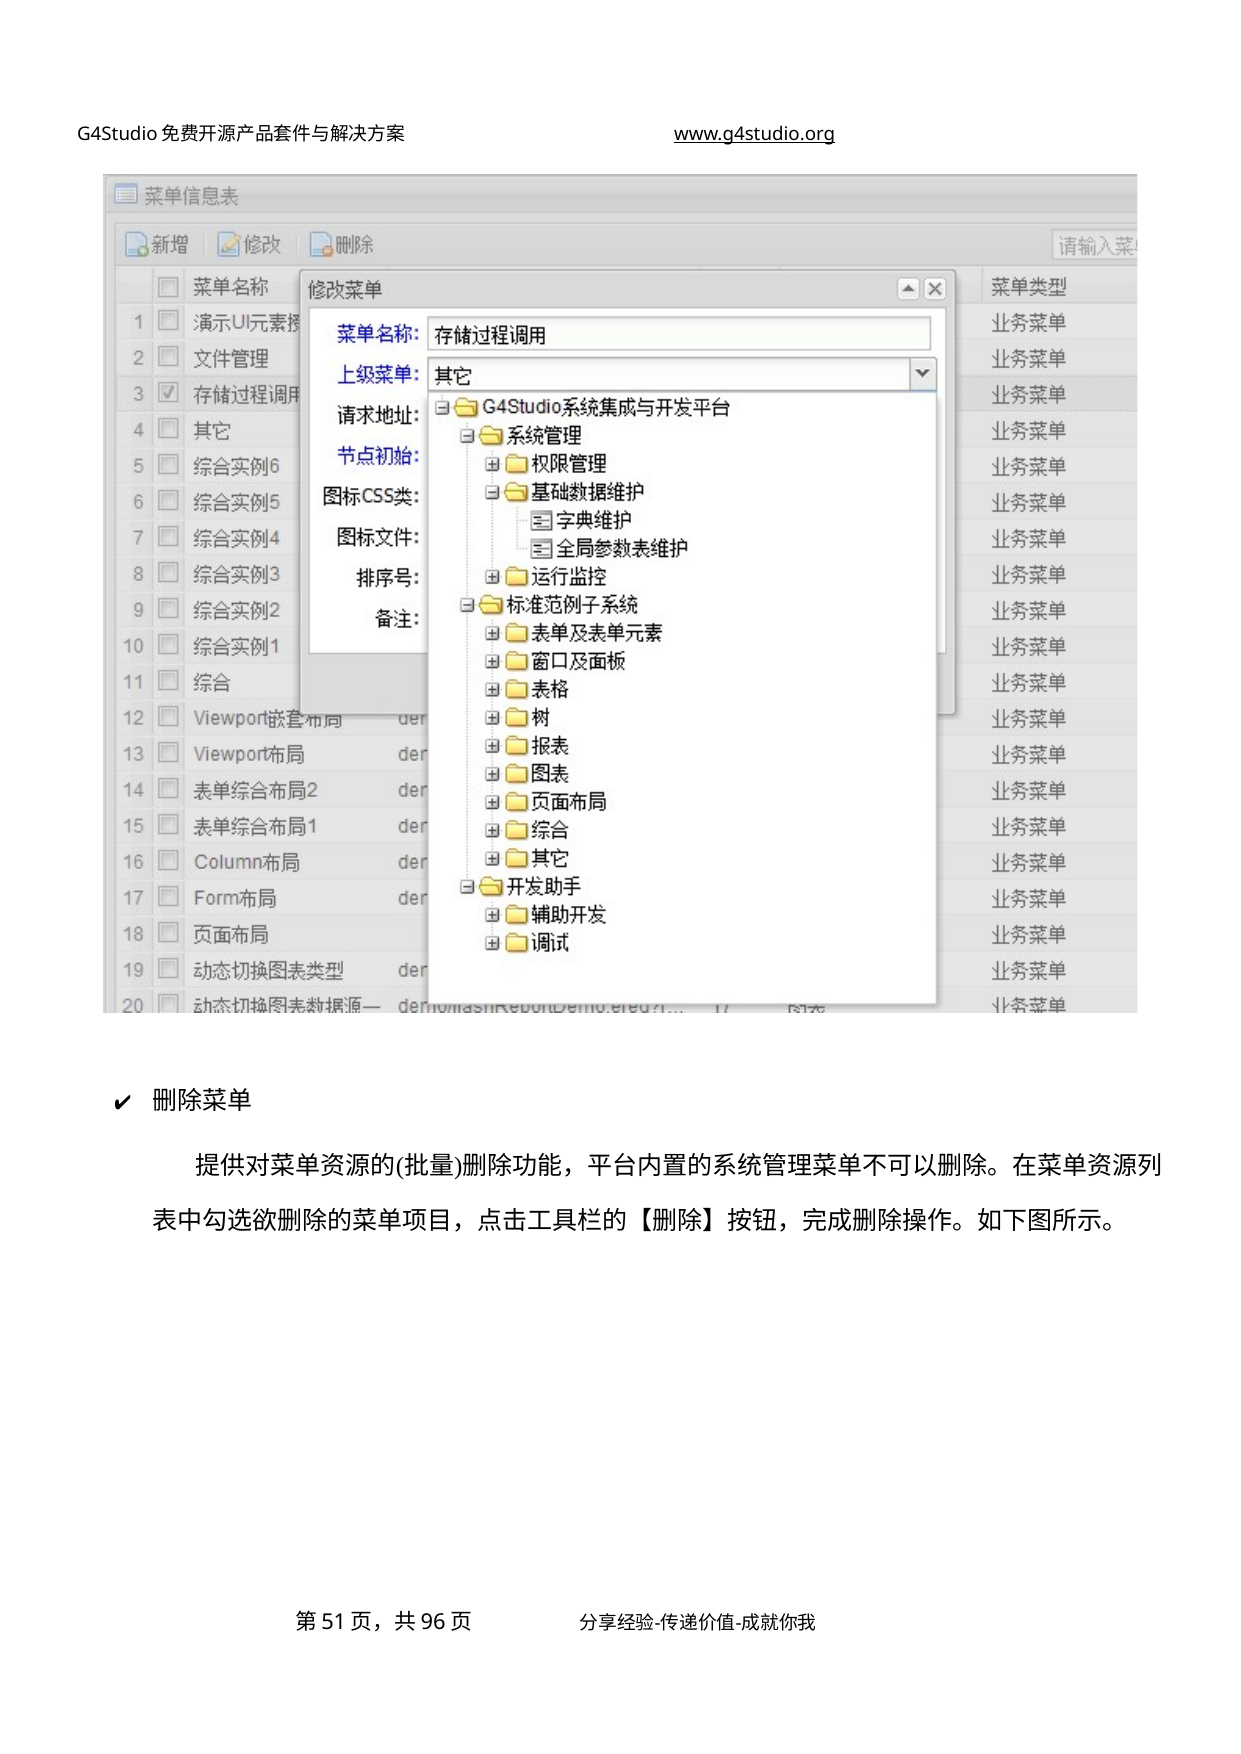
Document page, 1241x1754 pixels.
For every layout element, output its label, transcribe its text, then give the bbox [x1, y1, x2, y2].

picture [102, 174, 1138, 1013]
list 提供对菜单资源的(批量)删除功能，平台内置的系统管理菜单不可以删除。在菜单资源列表中勾选欲删除的菜单项目，点击工具栏的【删除】按钮，完成删除操作。如下图所示。 [114, 1146, 1163, 1236]
list 删除菜单 [114, 1082, 1163, 1116]
